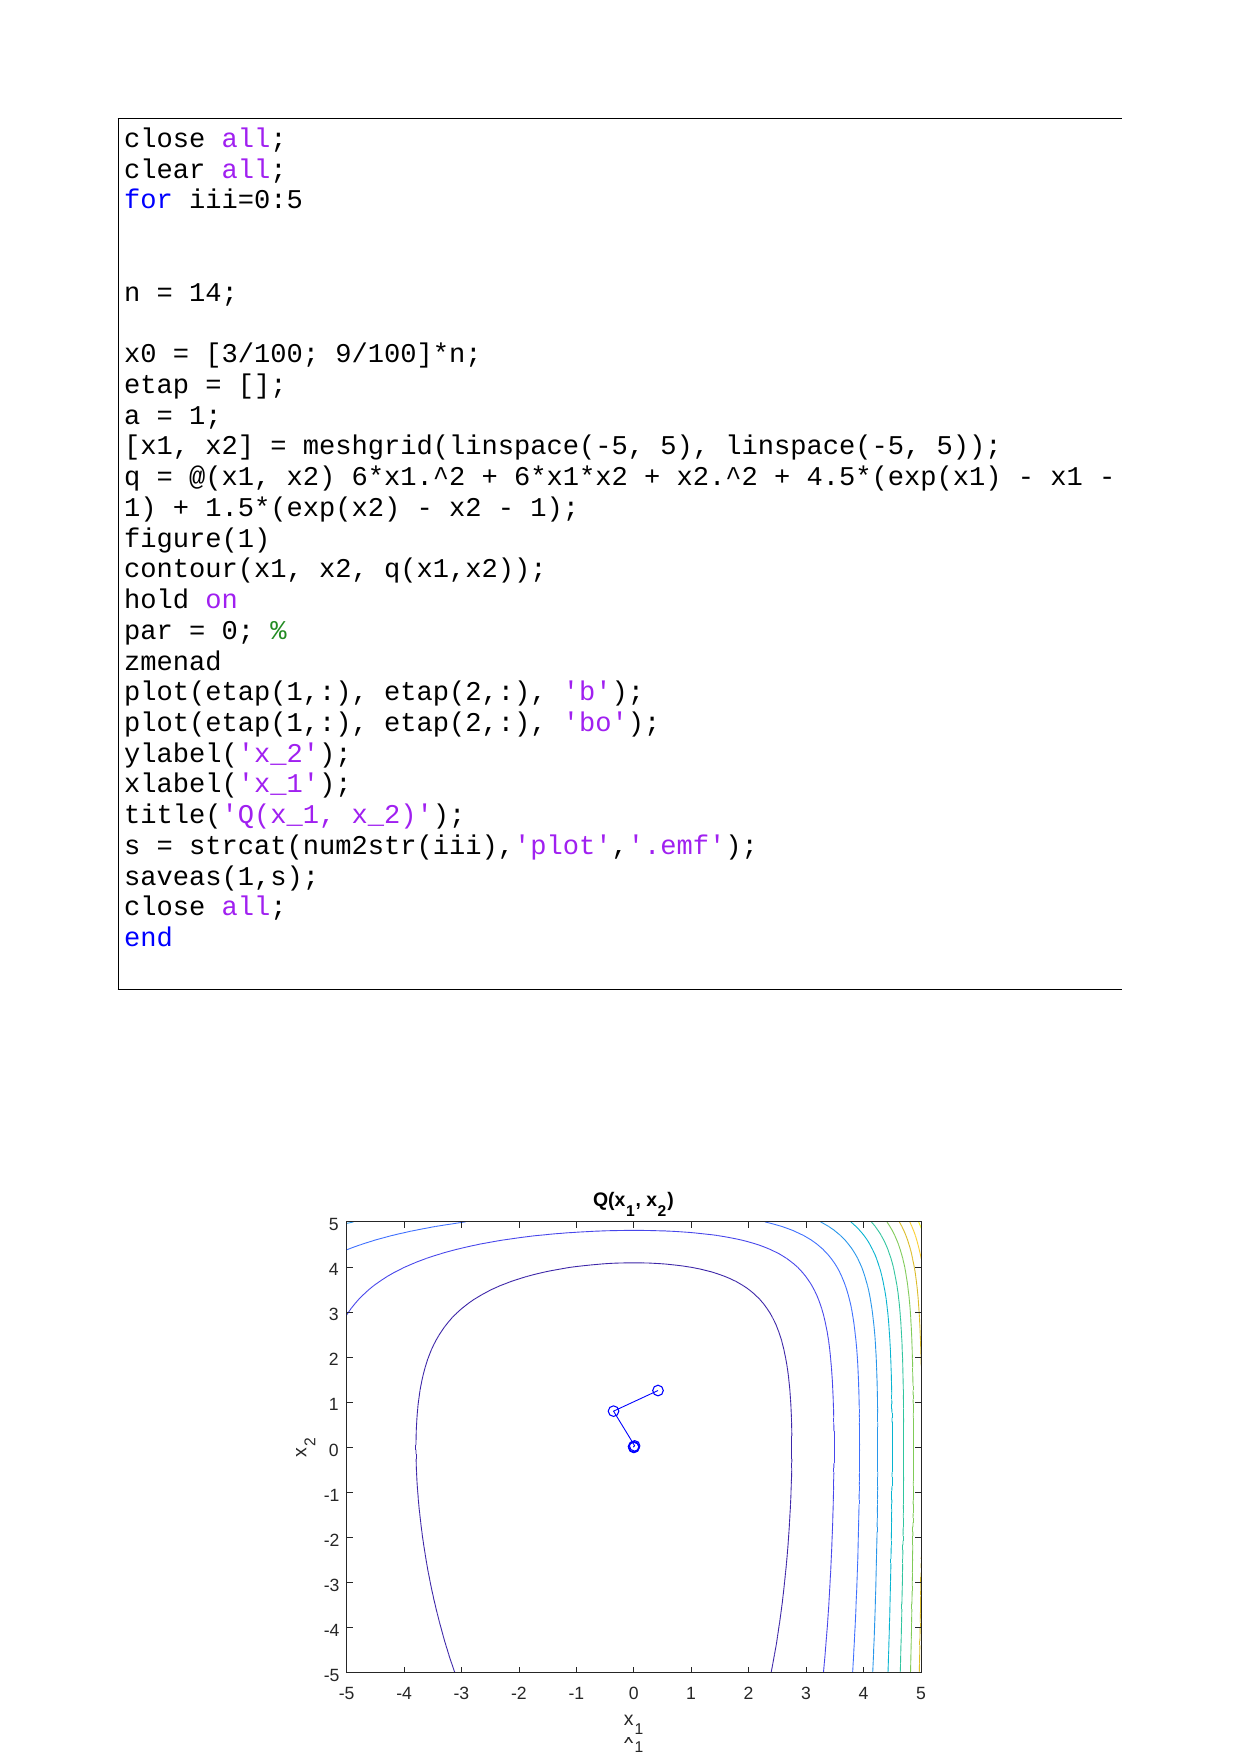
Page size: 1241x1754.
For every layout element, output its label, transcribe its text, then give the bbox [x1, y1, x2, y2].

table_header close all; clear all; for iii=0:5 n = 14; x0 = [3/100; 9/100]*n; etap = []; a = 1; [x1, x2] = meshgrid(linspace(-5, 5), linspace(-5, 5)); q = @(x1, x2) 6*x1.^2 + 6*x1*x2 + x2.^2 + 4.5*(exp(x1) - x1 - 1) + 1.5*(exp(x2) - x2 - 1); figure(1) contour(x1, x2, q(x1,x2)); hold on par = 0; % zmenad plot(etap(1,:), etap(2,:), 'b'); plot(etap(1,:), etap(2,:), 'bo'); ylabel('x_2'); xlabel('x_1'); title('Q(x_1, x_2)'); s = strcat(num2str(iii),'plot','.emf'); saveas(1,s); close all; end [119, 119, 1122, 989]
